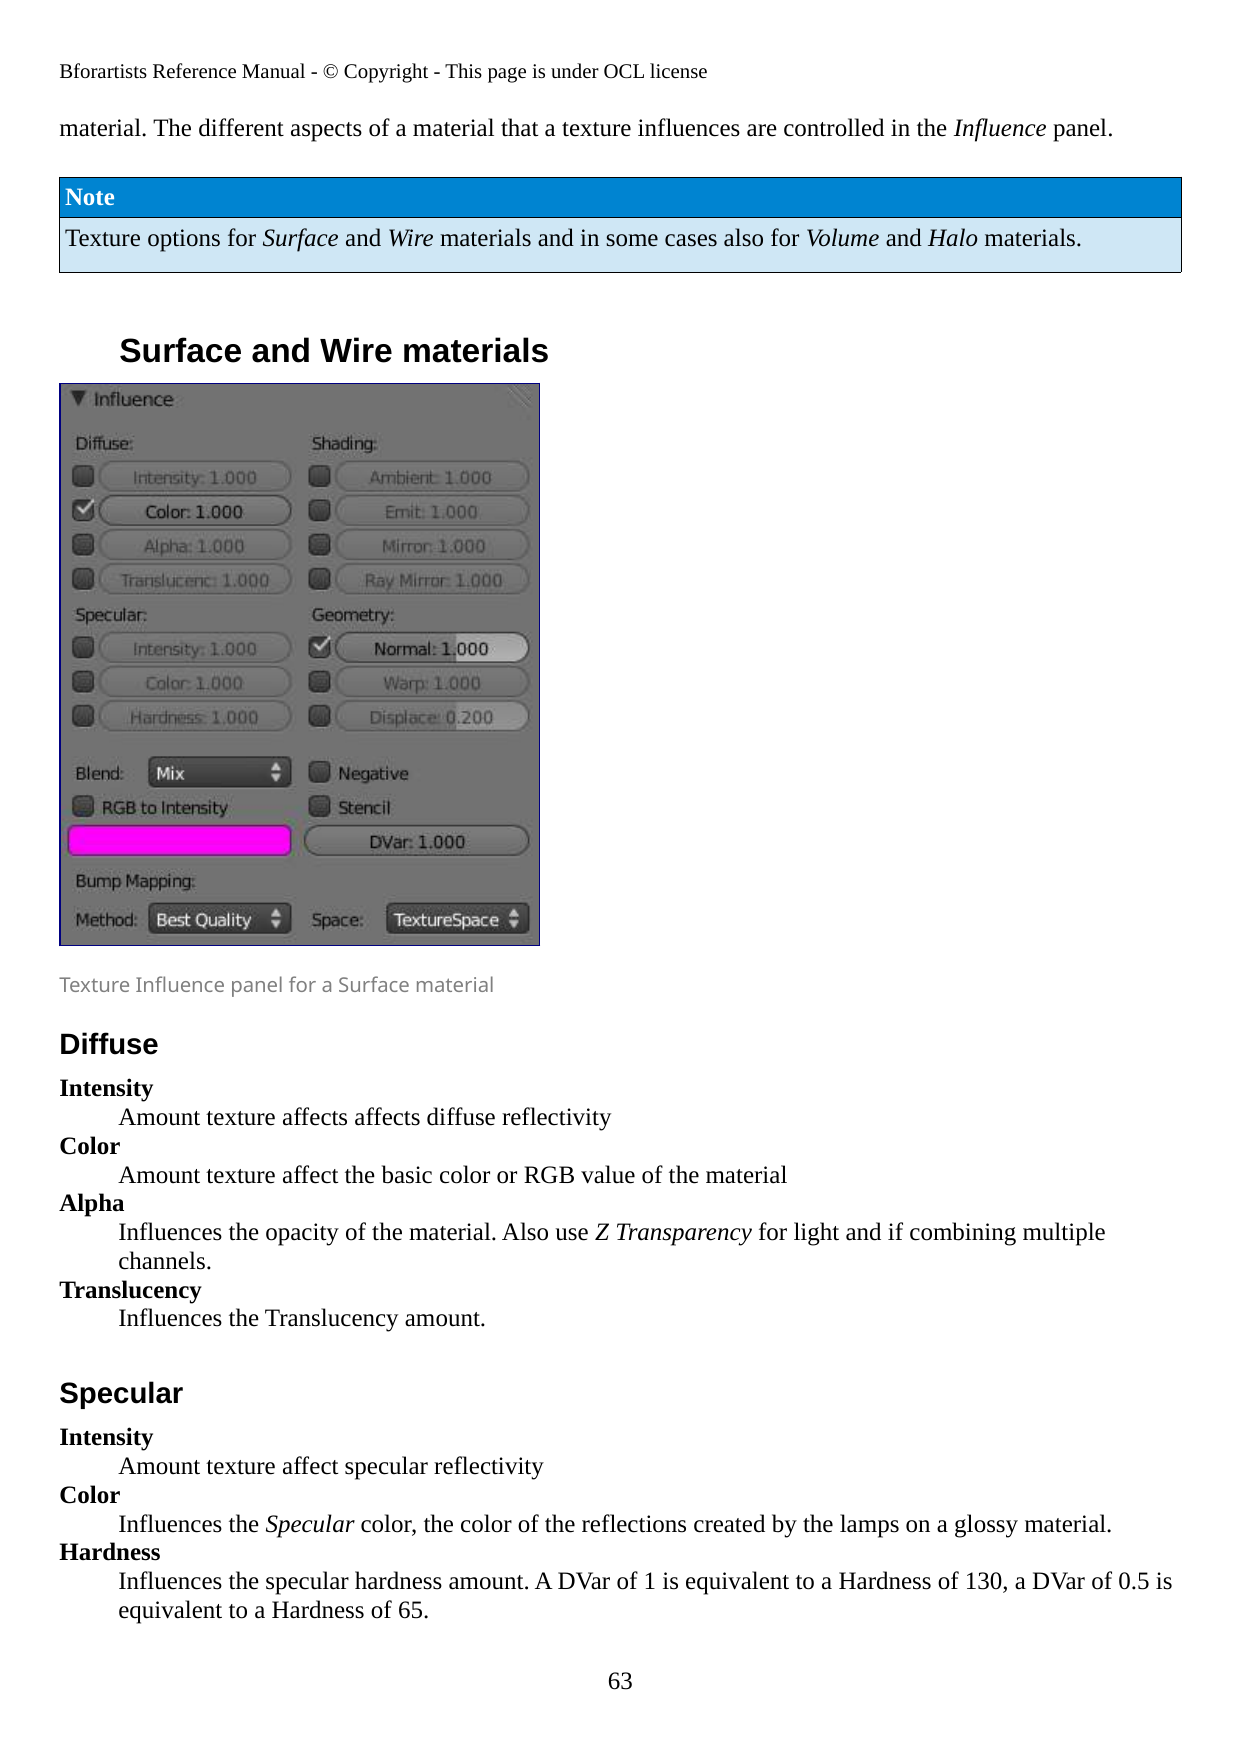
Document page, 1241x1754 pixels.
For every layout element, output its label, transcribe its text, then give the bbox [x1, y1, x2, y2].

subtitle Intensity [59, 1422, 1181, 1451]
text Texture Influence panel for a Surface material [59, 967, 1181, 998]
list Amount texture affect specular reflectivity [118, 1451, 1181, 1480]
list Amount texture affects affects diffuse reflectivity [118, 1102, 1181, 1131]
picture [61, 384, 539, 945]
table_cell Texture options for Surface and Wire materials and in some cases also for Volume and Halo materials. [60, 218, 1181, 272]
list Influences the Translucency amount. [118, 1303, 1181, 1332]
table_header Note [60, 178, 1181, 217]
subtitle Color [59, 1131, 1181, 1160]
list Influences the opacity of the material. Also use Z Transparency for light and if combining multiple channels. [118, 1217, 1181, 1275]
subtitle Surface and Wire materials [59, 293, 1181, 370]
subtitle Alpha [59, 1188, 1181, 1217]
subtitle Color [59, 1480, 1181, 1509]
list Influences the Specular color, the color of the reflections created by the lamps on a glossy material. [118, 1509, 1181, 1537]
list Amount texture affect the basic color or RGB value of the material [118, 1160, 1181, 1188]
list Influences the specular hardness amount. A DVar of 1 is equivalent to a Hardness of 130, a DVar of 0.5 is equivalent to a Hardness of 65. [118, 1566, 1181, 1624]
subtitle Translucency [59, 1275, 1181, 1303]
subtitle Intensity [59, 1073, 1181, 1102]
subtitle Diffuse [59, 1027, 1181, 1061]
text material. The different aspects of a material that a texture influences are controlled in the Influence panel. [59, 113, 1181, 141]
subtitle Specular [59, 1376, 1181, 1410]
subtitle Hardness [59, 1537, 1181, 1566]
